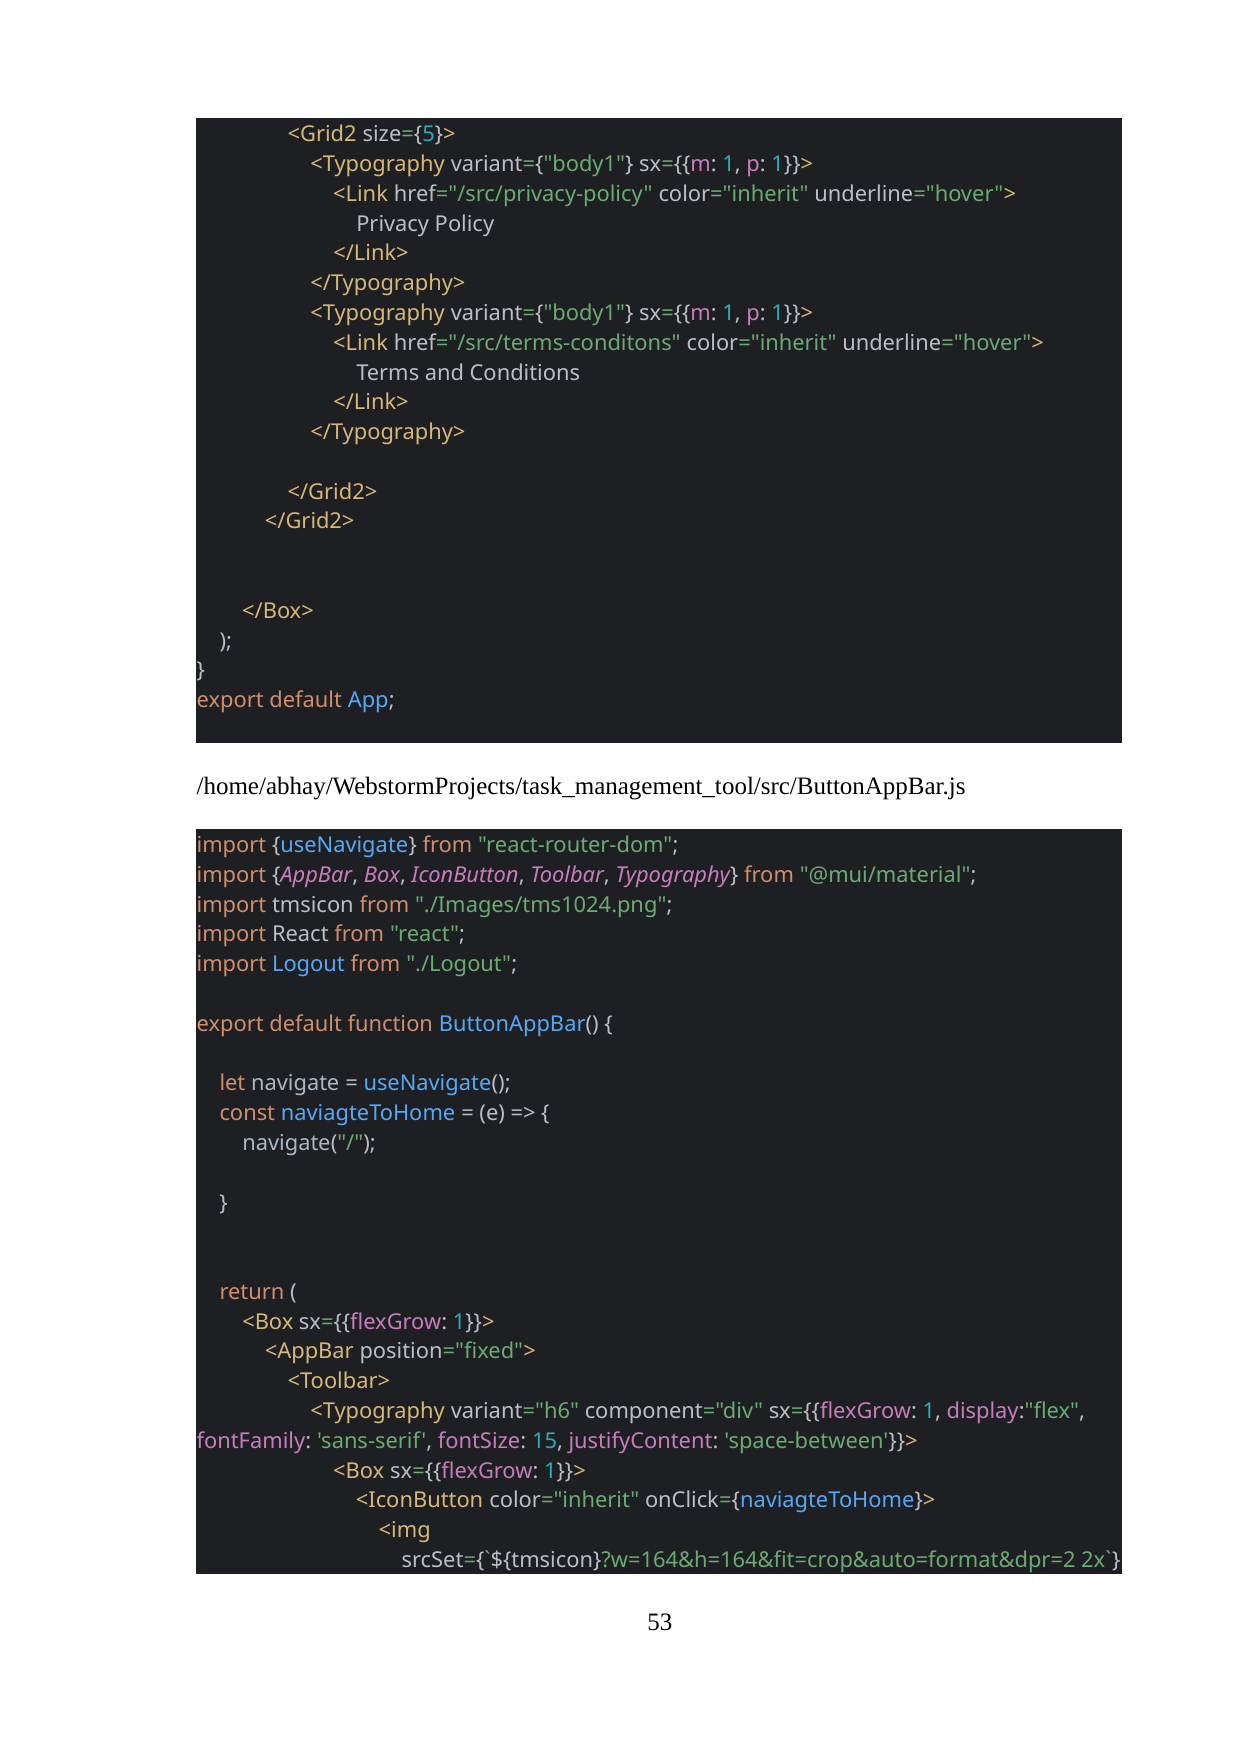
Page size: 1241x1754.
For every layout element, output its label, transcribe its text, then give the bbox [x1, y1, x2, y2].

text <Grid2 size={5}> <Typography variant={"body1"} sx={{m: 1, p: 1}}> <Link href="/src/privacy-policy" color="inherit" underline="hover"> Privacy Policy </Link> </Typography> <Typography variant={"body1"} sx={{m: 1, p: 1}}> <Link href="/src/terms-conditons" color="inherit" underline="hover"> Terms and Conditions </Link> </Typography> </Grid2> </Grid2> </Box> ); } export default App; [196, 118, 1122, 743]
text /home/abhay/WebstormProjects/task_management_tool/src/ButtonAppBar.js [196, 771, 1122, 800]
text import {useNavigate} from "react-router-dom"; import {AppBar, Box, IconButton, Toolbar, Typography} from "@mui/material"; import tmsicon from "./Images/tms1024.png"; import React from "react"; import Logout from "./Logout"; export default function ButtonAppBar() { let navigate = useNavigate(); const naviagteToHome = (e) => { navigate("/"); } return ( <Box sx={{flexGrow: 1}}> <AppBar position="fixed"> <Toolbar> <Typography variant="h6" component="div" sx={{flexGrow: 1, display:"flex", fontFamily: 'sans-serif', fontSize: 15, justifyContent: 'space-between'}}> <Box sx={{flexGrow: 1}}> <IconButton color="inherit" onClick={naviagteToHome}> <img srcSet={`${tmsicon}?w=164&h=164&fit=crop&auto=format&dpr=2 2x`} [196, 829, 1122, 1574]
